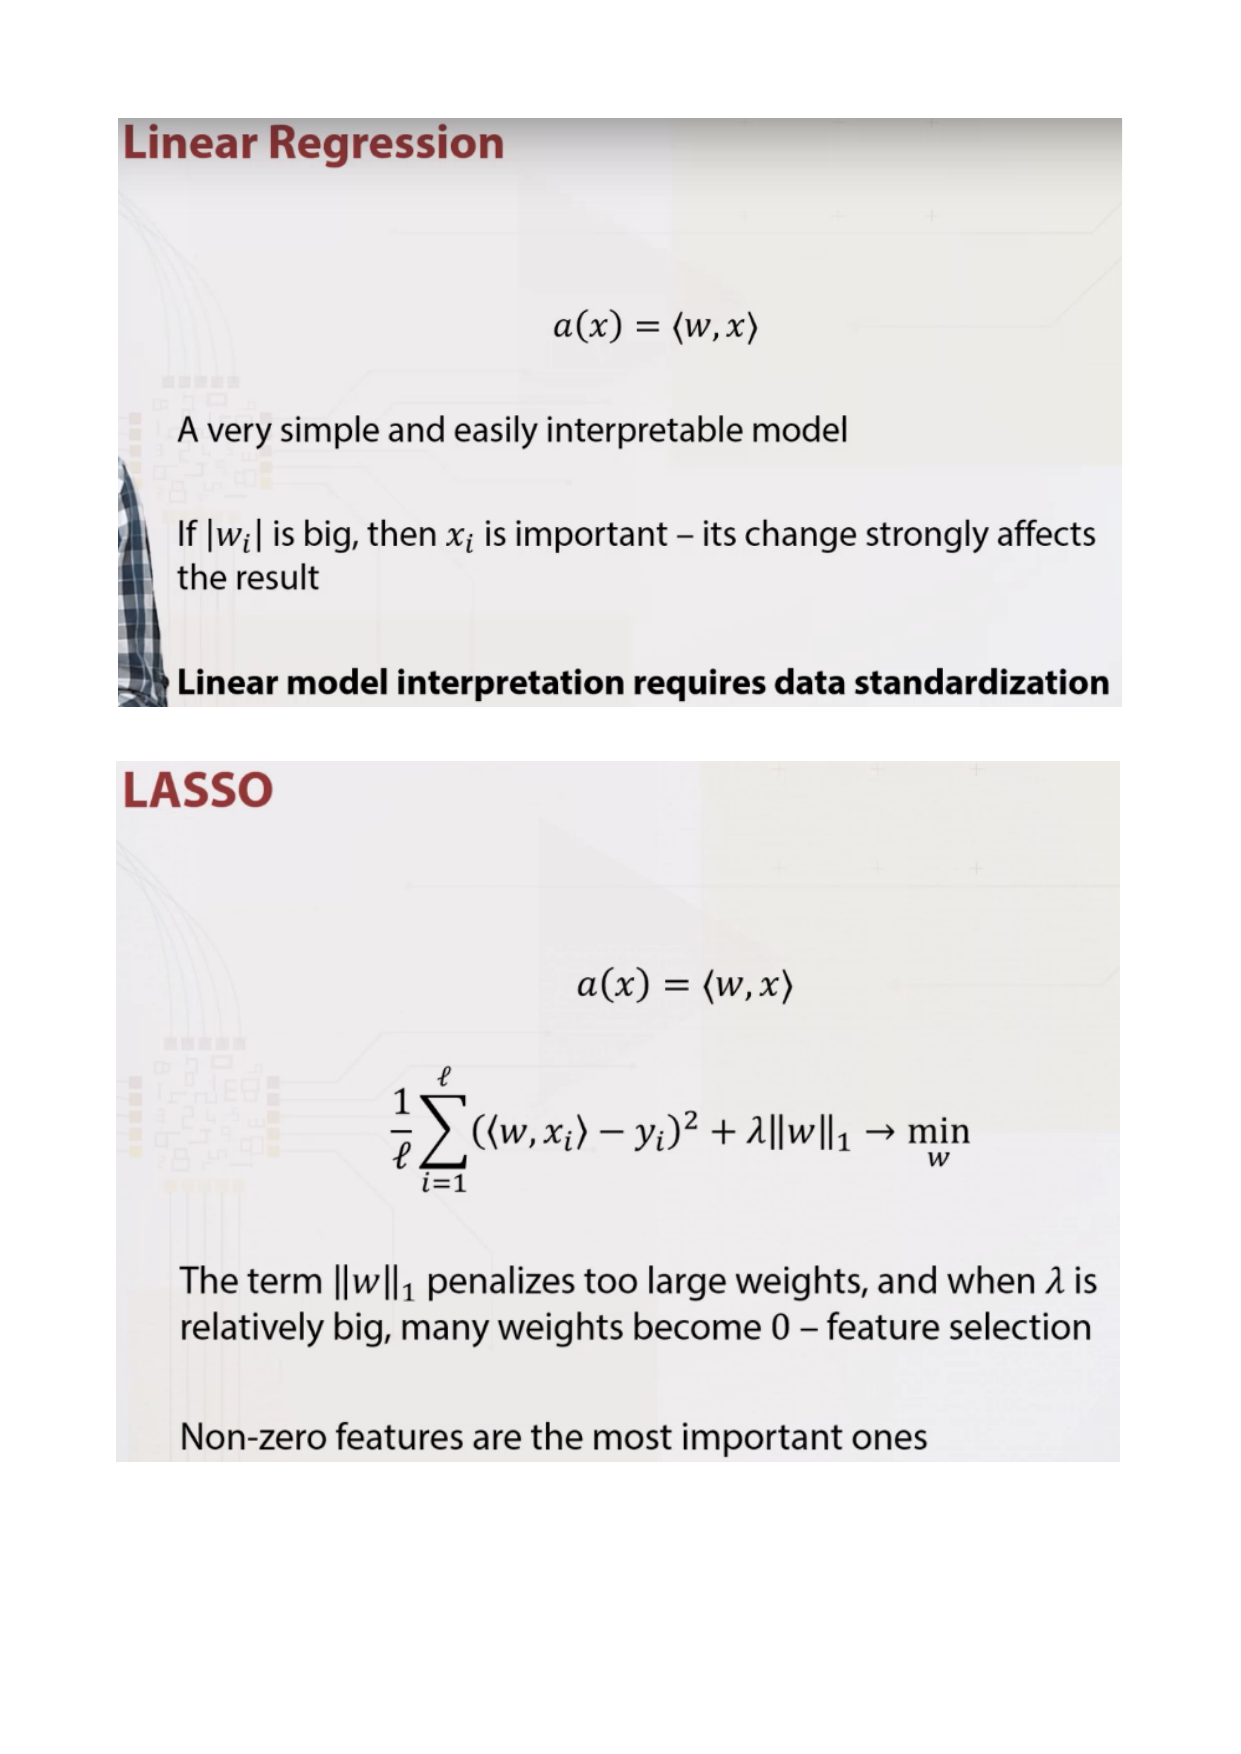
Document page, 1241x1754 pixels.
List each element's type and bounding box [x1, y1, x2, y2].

picture [118, 118, 1123, 707]
picture [116, 761, 1120, 1462]
